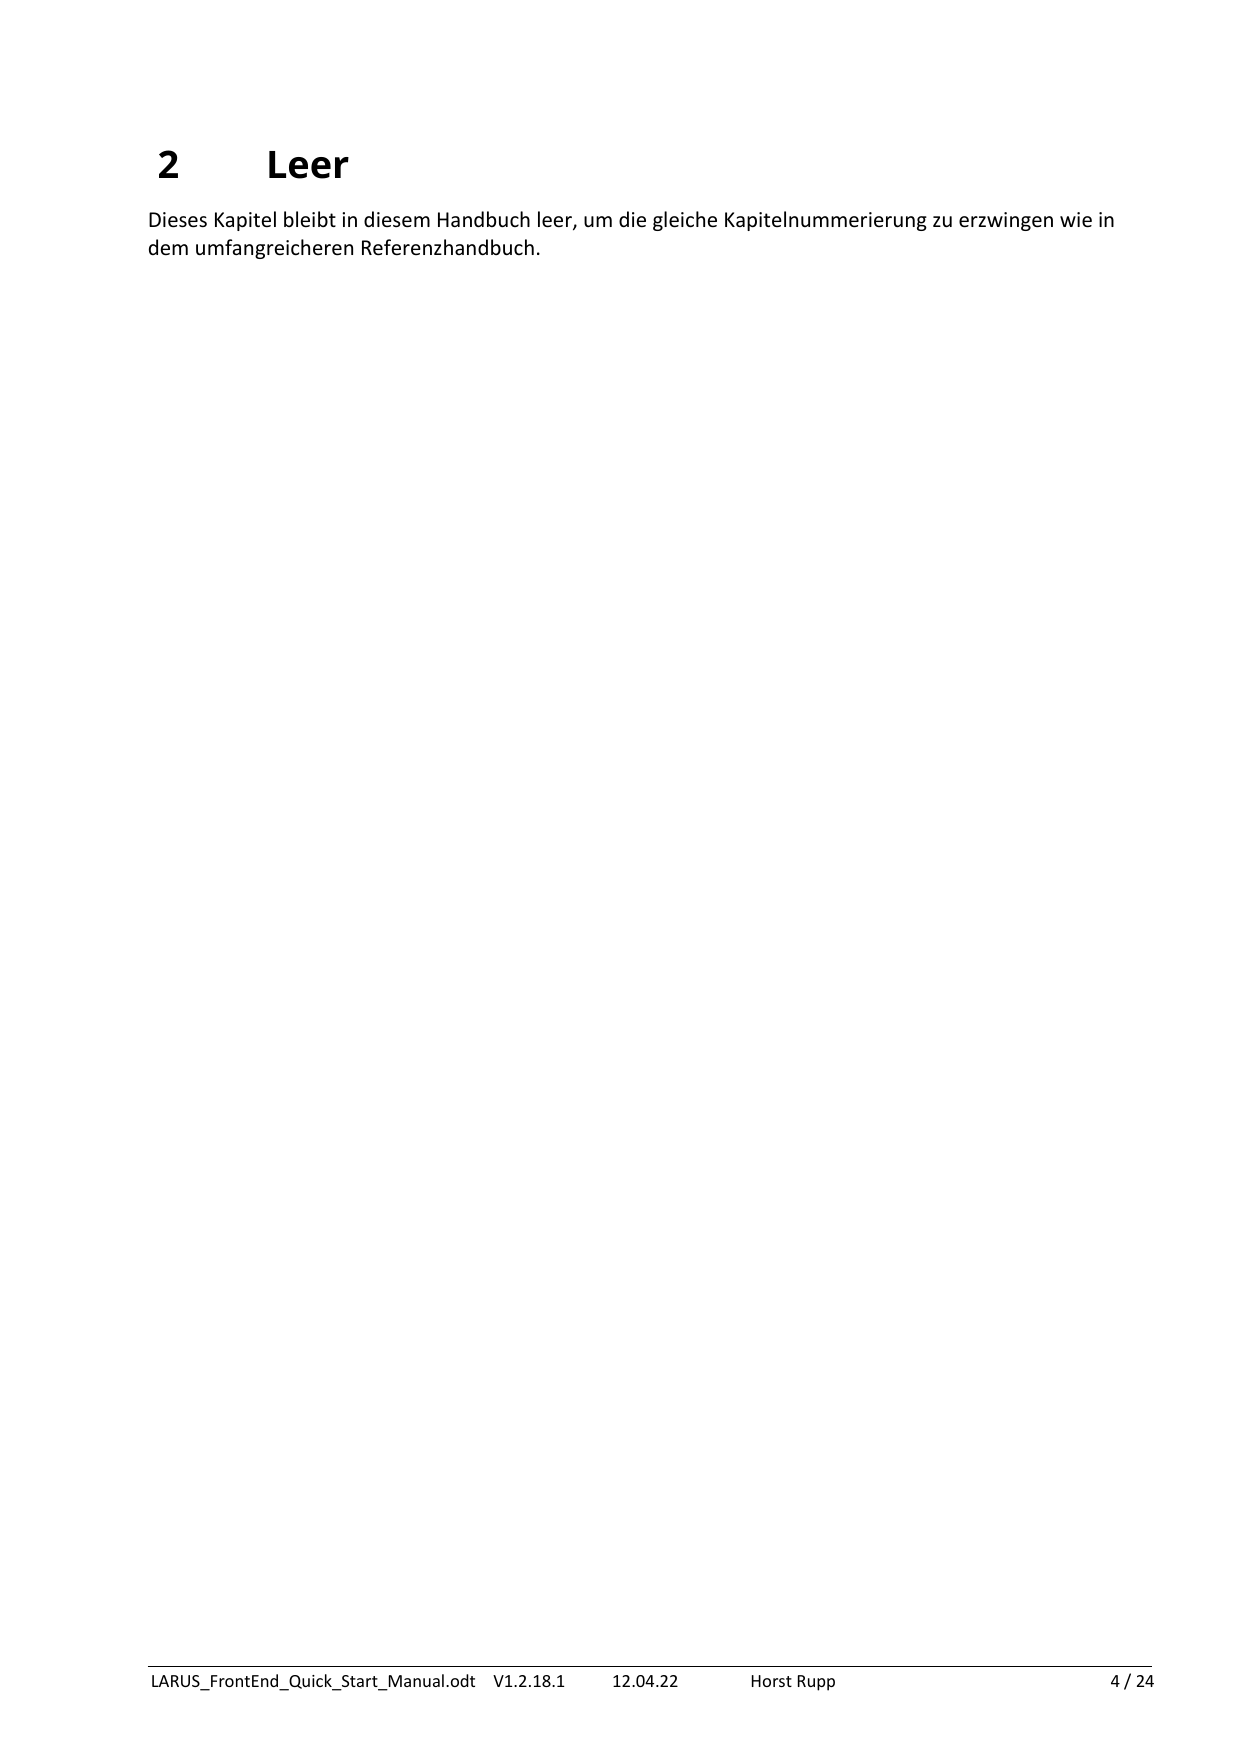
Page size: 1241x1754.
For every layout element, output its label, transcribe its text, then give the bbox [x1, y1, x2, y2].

subtitle Leer [148, 138, 1128, 190]
text Dieses Kapitel bleibt in diesem Handbuch leer, um die gleiche Kapitelnummerierung zu erzwingen wie in dem umfangreicheren Referenzhandbuch. [148, 205, 1152, 261]
